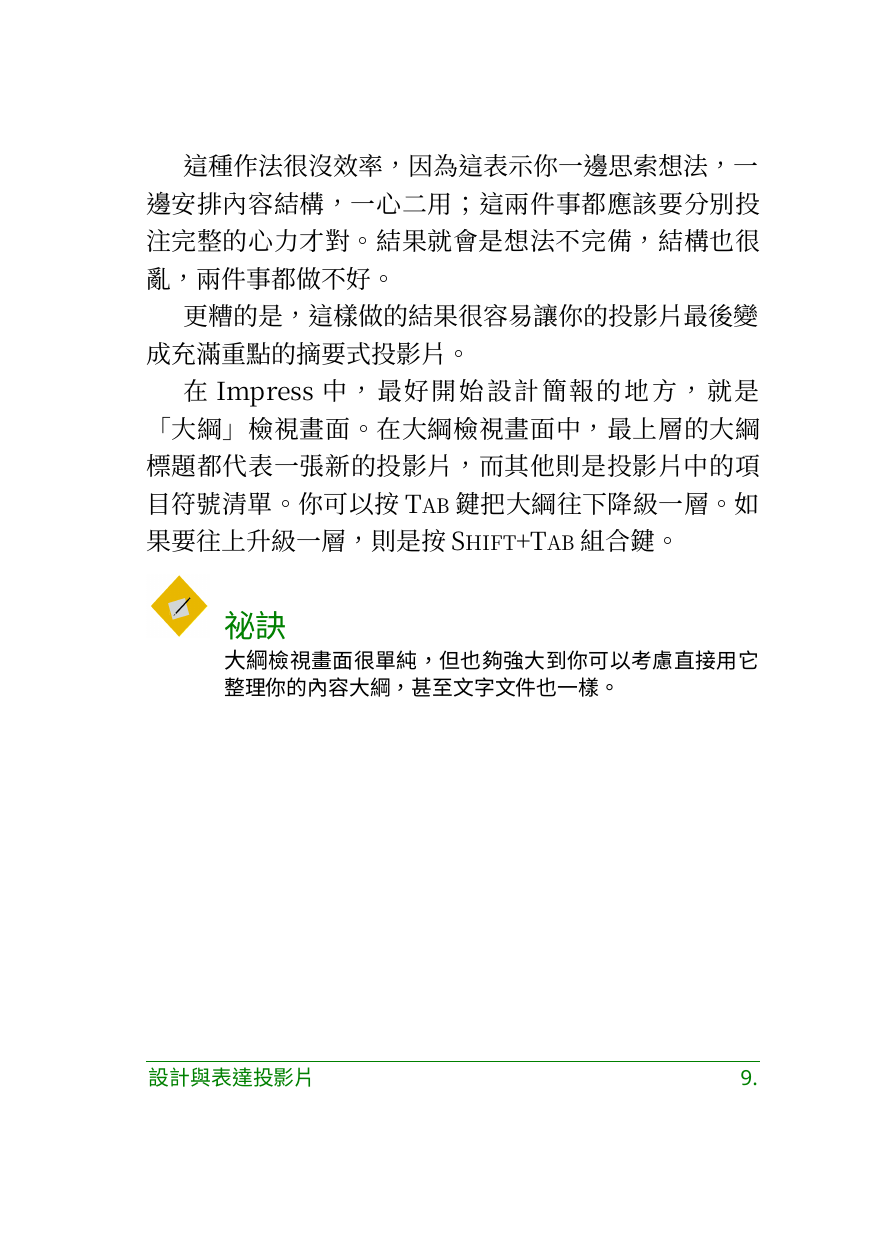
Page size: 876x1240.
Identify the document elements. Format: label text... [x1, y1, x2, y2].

text 大綱檢視畫面很單純，但也夠強大到你可以考慮直接用它整理你的內容大綱，甚至文字文件也一樣。 [224, 646, 760, 701]
picture [146, 574, 210, 638]
text 在Impress中，最好開始設計簡報的地方，就是「大綱」檢視畫面。在大綱檢視畫面中，最上層的大綱標題都代表一張新的投影片，而其他則是投影片中的項目符號清單。你可以按Tab鍵把大綱往下降級一層。如果要往上升級一層，則是按Shift+Tab組合鍵。 [146, 371, 760, 558]
text 這種作法很沒效率，因為這表示你一邊思索想法，一邊安排內容結構，一心二用；這兩件事都應該要分別投注完整的心力才對。結果就會是想法不完備，結構也很亂，兩件事都做不好。 [146, 146, 760, 296]
list 祕訣 [146, 574, 760, 646]
text 更糟的是，這樣做的結果很容易讓你的投影片最後變成充滿重點的摘要式投影片。 [146, 296, 760, 371]
